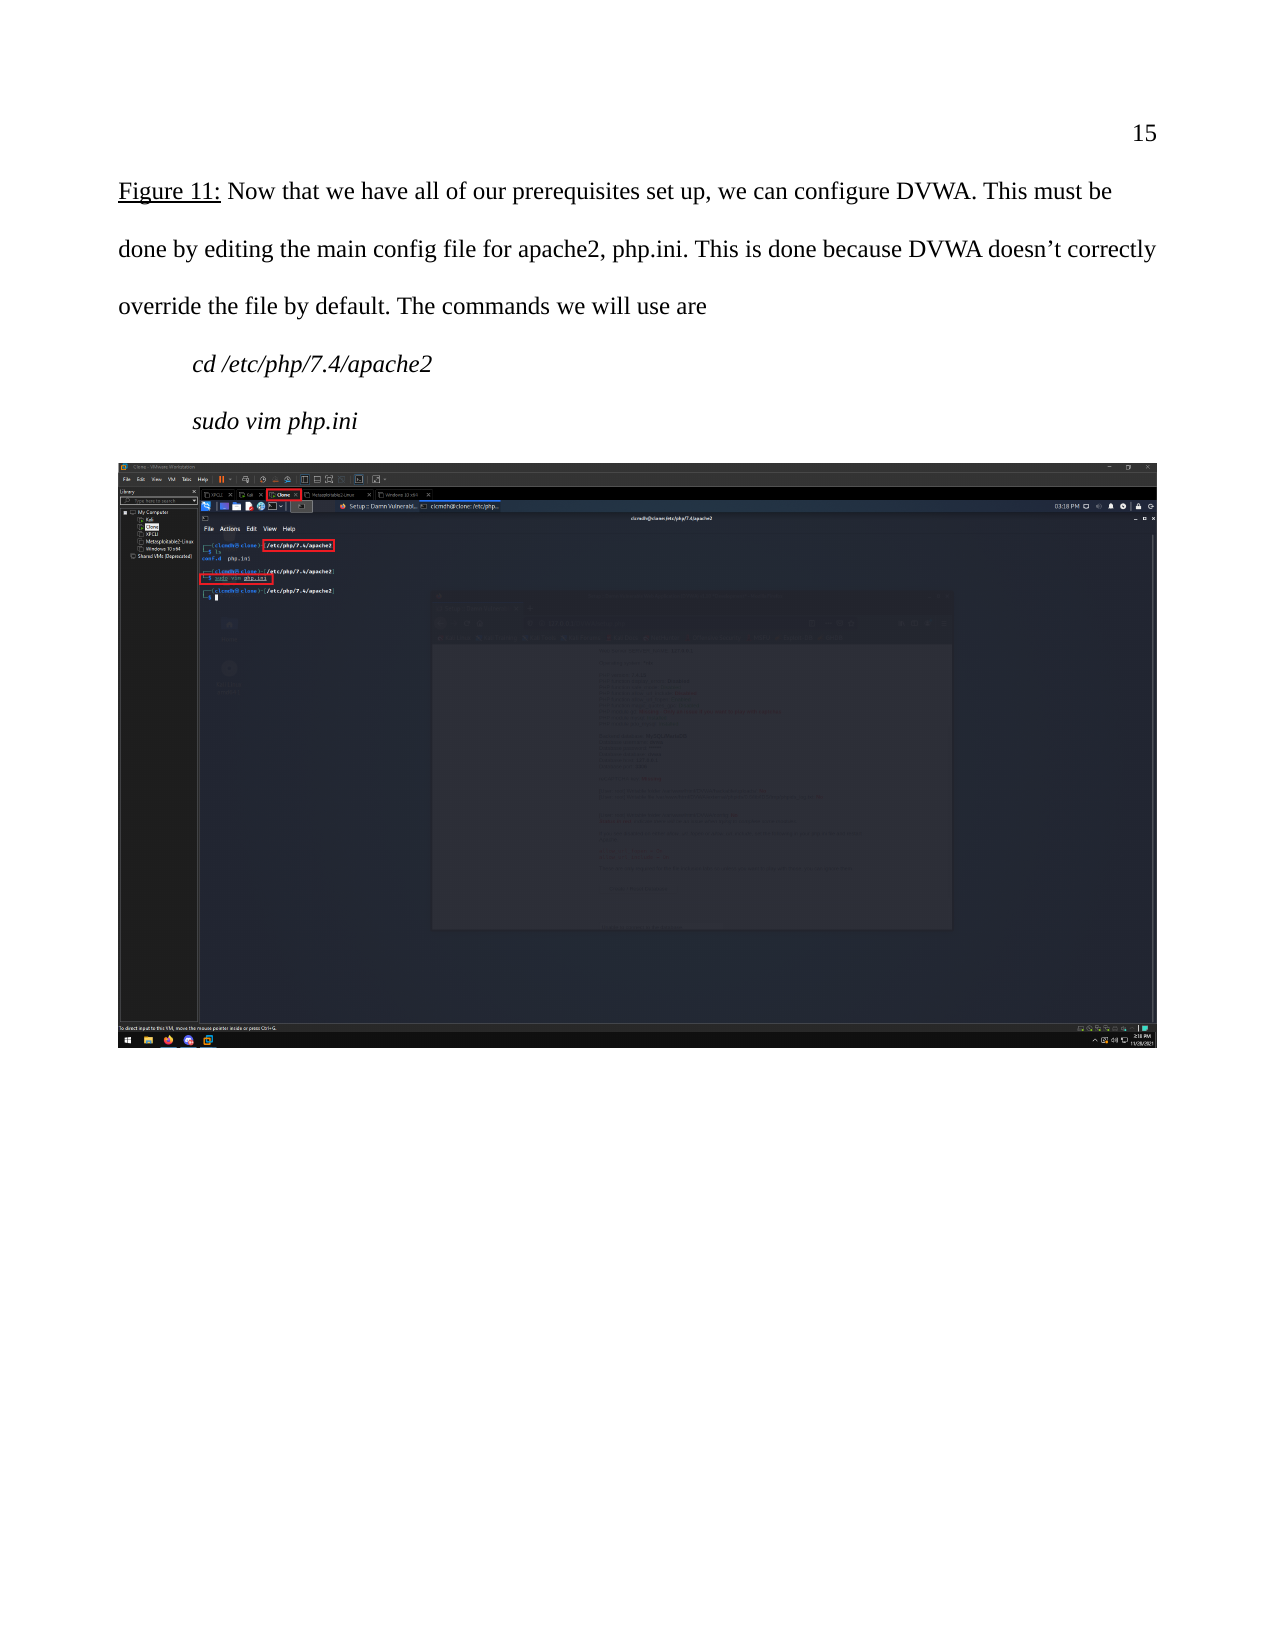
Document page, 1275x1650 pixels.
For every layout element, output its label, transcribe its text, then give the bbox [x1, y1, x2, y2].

picture [118, 463, 1157, 1048]
text cd /etc/php/7.4/apache2 [118, 349, 1157, 378]
text sudo vim php.ini [118, 406, 1157, 435]
text Figure 11: Now that we have all of our prerequisites set up, we can configure DVWA. This must be done by editing the main config file for apache2, php.ini. This is done because DVWA doesn’t correctly override the file by default. The commands we will use are [118, 176, 1157, 320]
